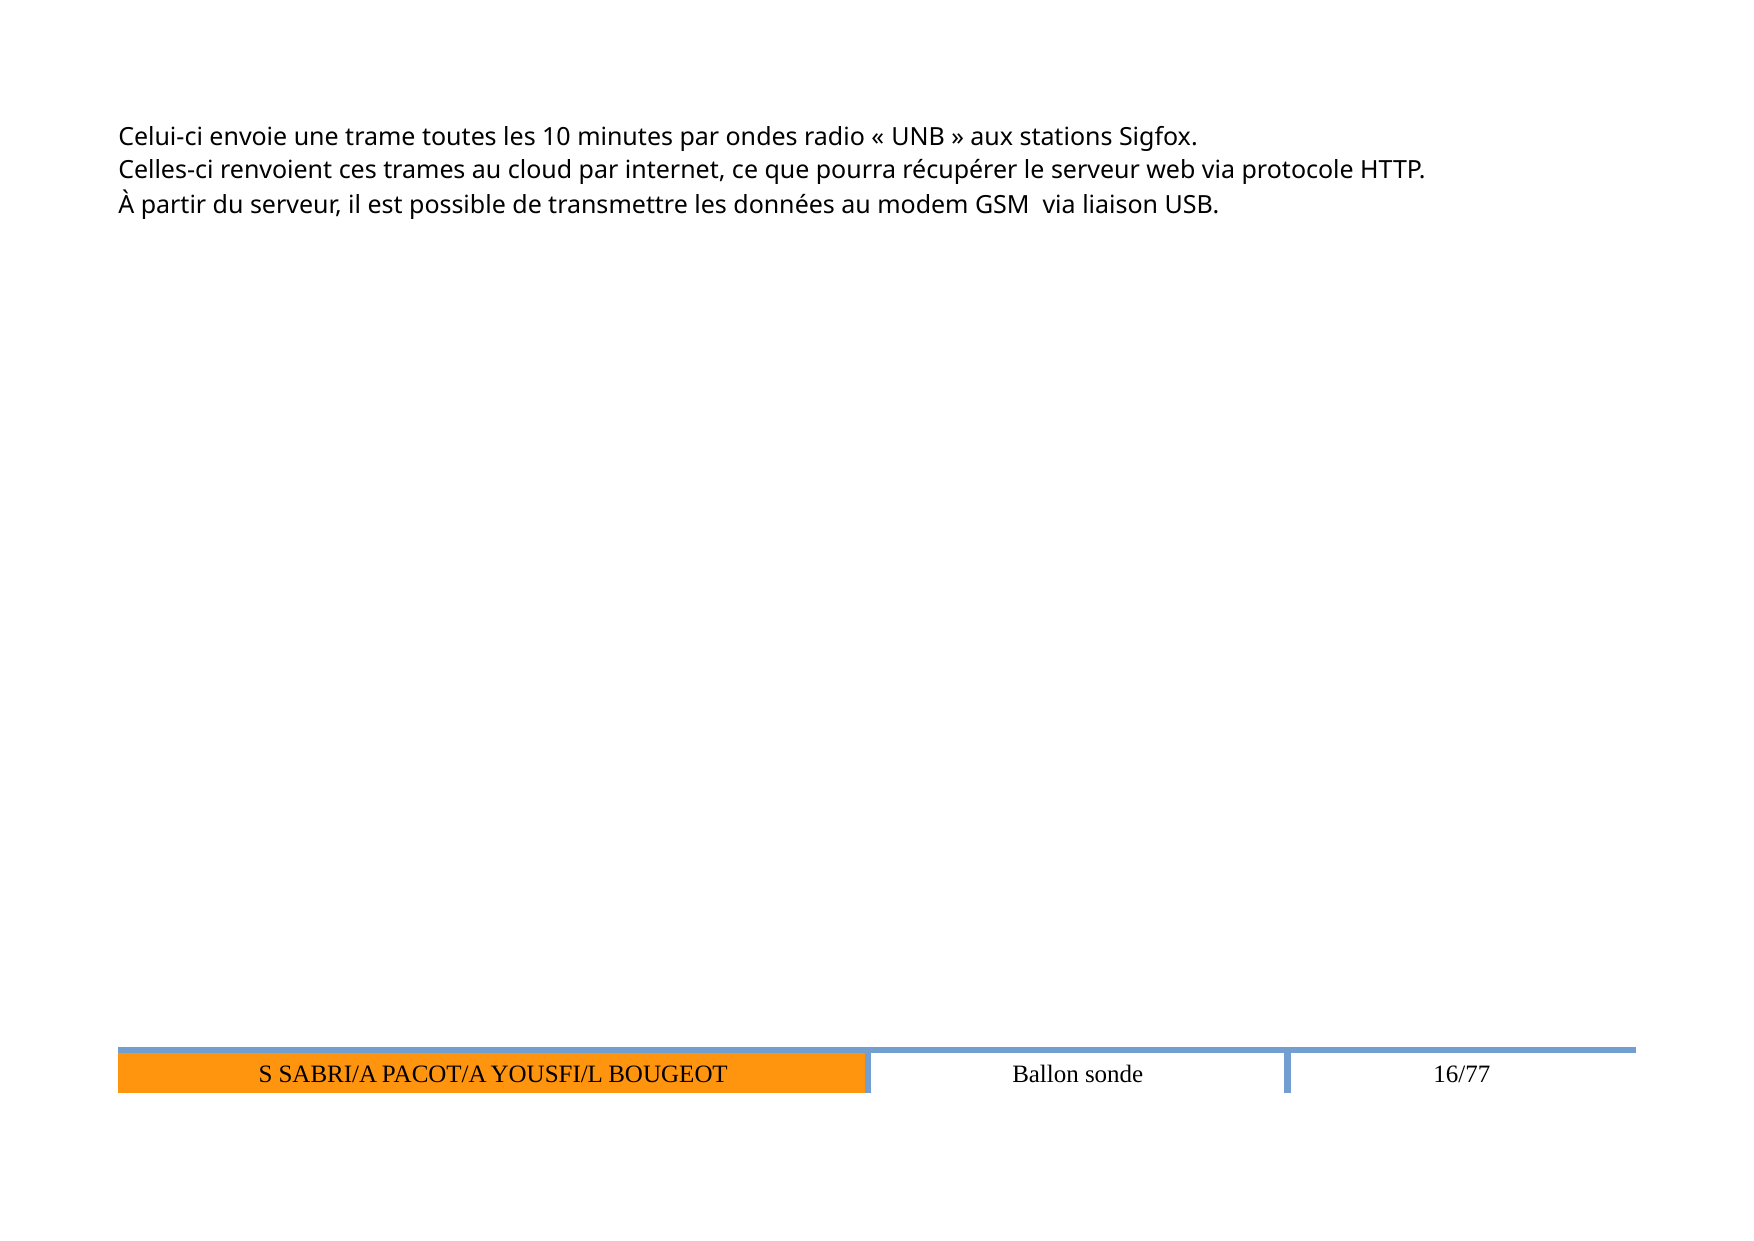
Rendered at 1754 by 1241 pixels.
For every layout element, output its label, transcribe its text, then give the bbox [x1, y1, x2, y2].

text À partir du serveur, il est possible de transmettre les données au modem GSM via liaison USB. [118, 186, 1636, 220]
text Celui-ci envoie une trame toutes les 10 minutes par ondes radio « UNB » aux stations Sigfox. [118, 118, 1636, 152]
text Celles-ci renvoient ces trames au cloud par internet, ce que pourra récupérer le serveur web via protocole HTTP. [118, 152, 1636, 186]
